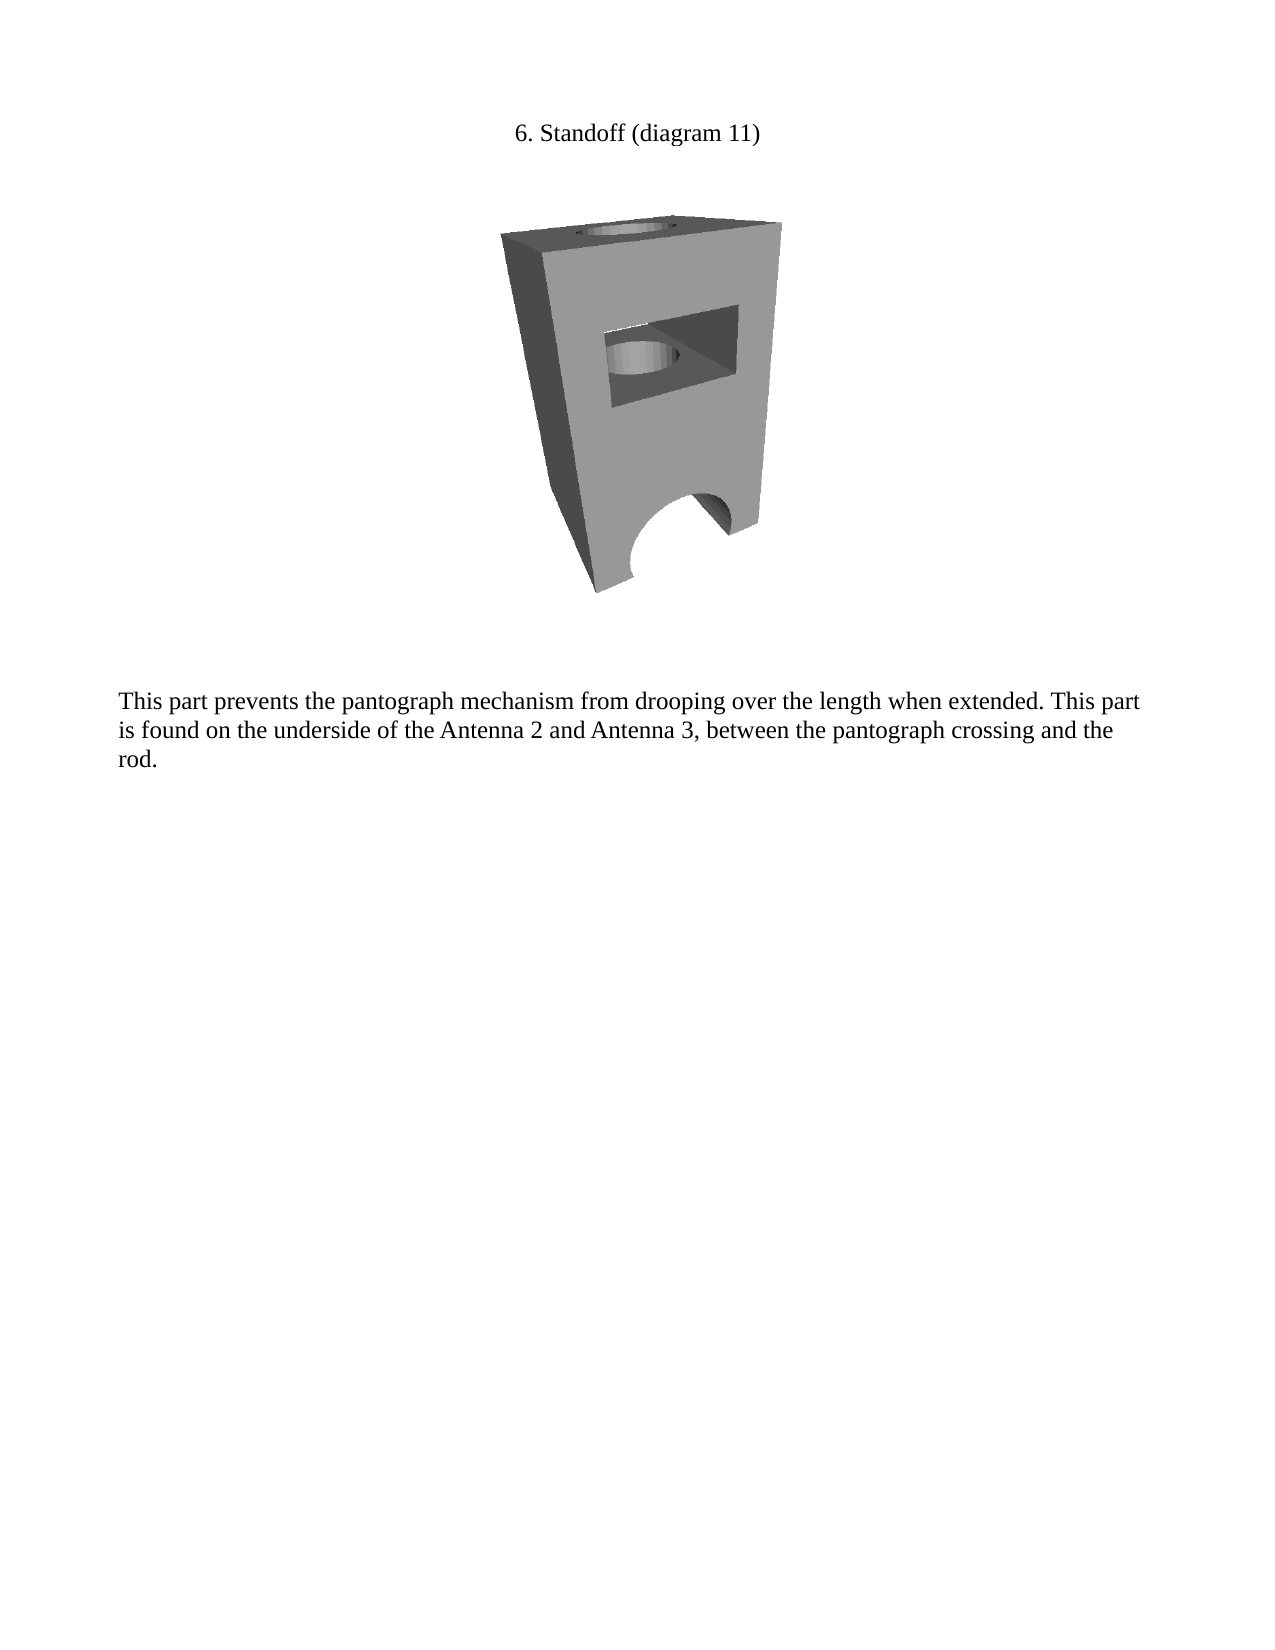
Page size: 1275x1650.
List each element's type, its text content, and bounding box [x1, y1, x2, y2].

text This part prevents the pantograph mechanism from drooping over the length when extended. This part is found on the underside of the Antenna 2 and Antenna 3, between the pantograph crossing and the rod. [118, 686, 1157, 773]
text 6. Standoff (diagram 11) [118, 118, 1157, 146]
picture [118, 146, 1157, 629]
